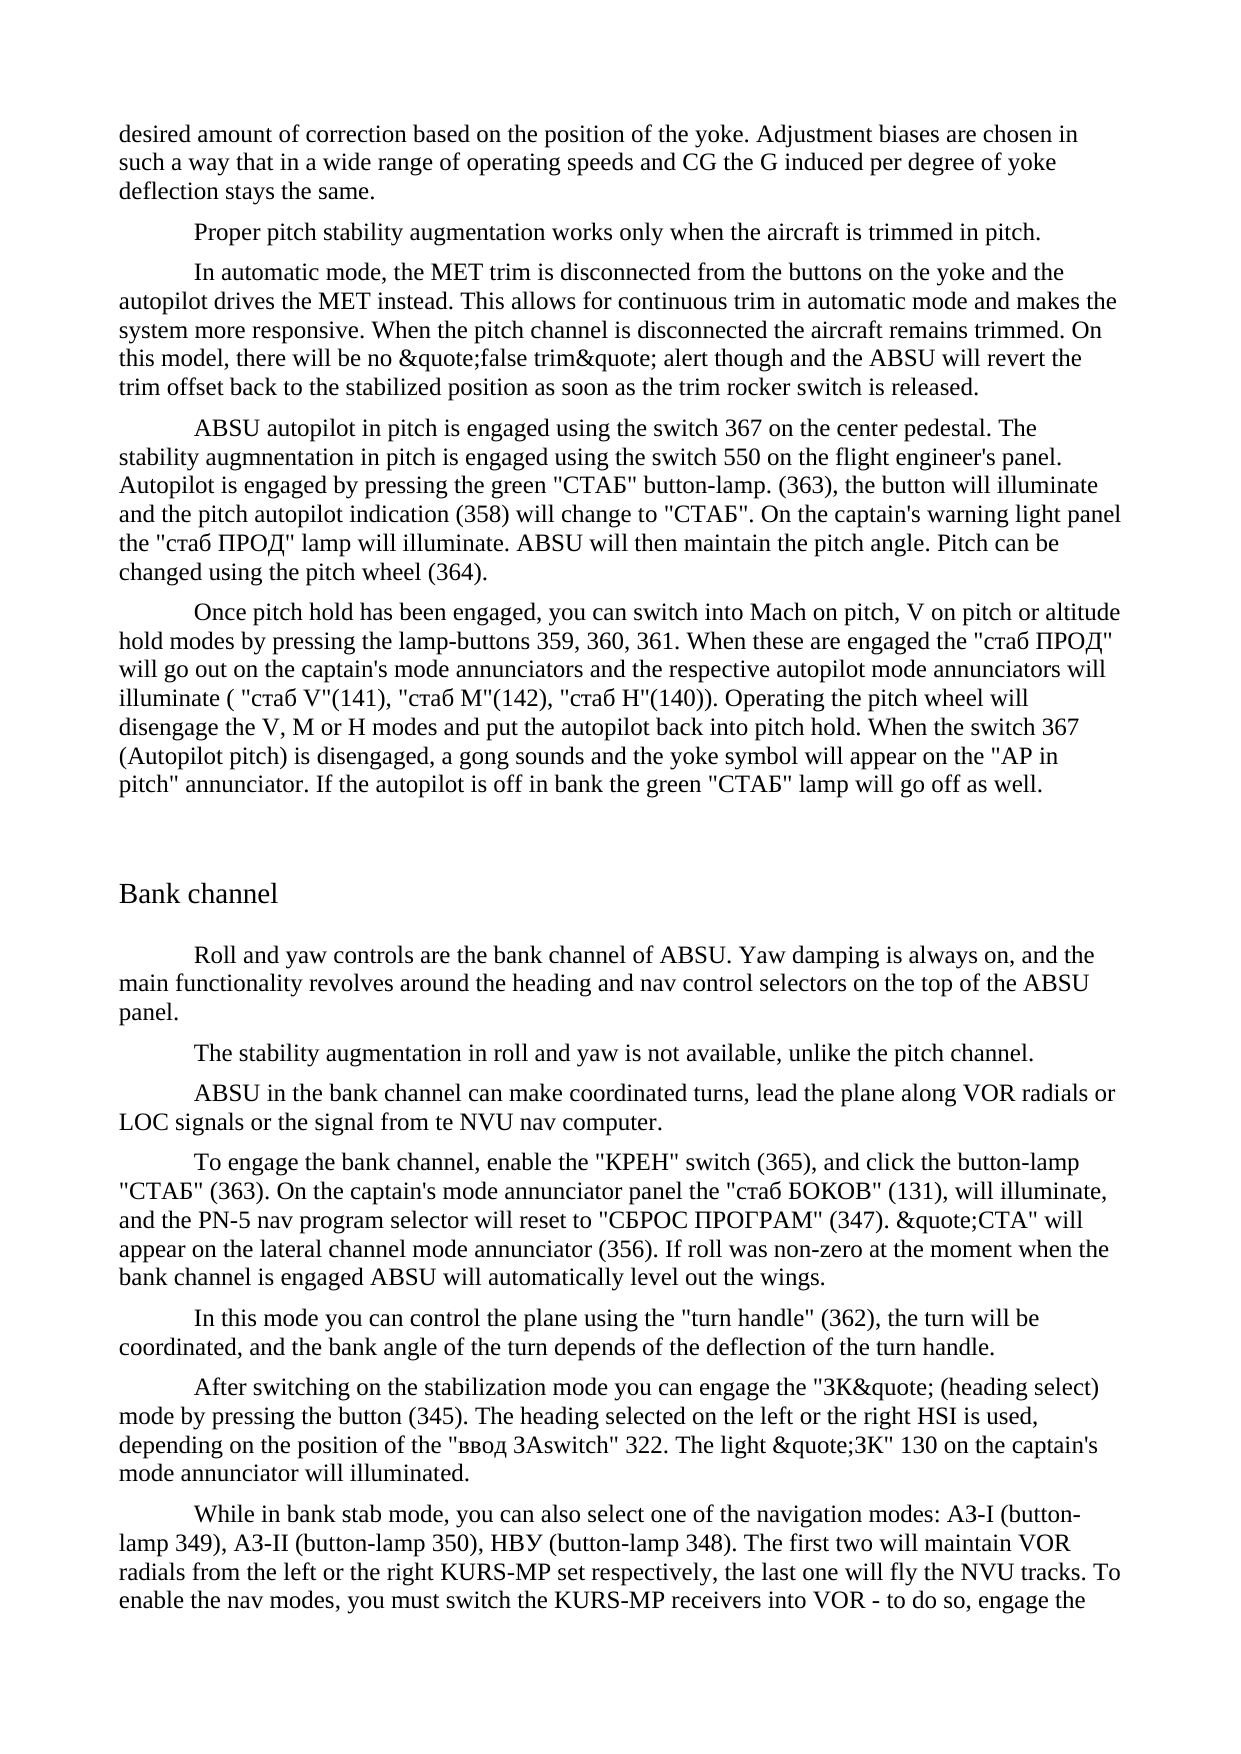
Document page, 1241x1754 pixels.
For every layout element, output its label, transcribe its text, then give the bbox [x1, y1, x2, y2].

text desired amount of correction based on the position of the yoke. Adjustment biases are chosen in such a way that in a wide range of operating speeds and CG the G induced per degree of yoke deflection stays the same. [119, 119, 1122, 205]
text Once pitch hold has been engaged, you can switch into Mach on pitch, V on pitch or altitude hold modes by pressing the lamp-buttons 359, 360, 361. When these are engaged the "стаб ПРОД" will go out on the captain's mode annunciators and the respective autopilot mode annunciators will illuminate ( "стаб V"(141), "стаб M"(142), "стаб H"(140)). Operating the pitch wheel will disengage the V, M or H modes and put the autopilot back into pitch hold. When the switch 367 (Autopilot pitch) is disengaged, a gong sounds and the yoke symbol will appear on the "AP in pitch" annunciator. If the autopilot is off in bank the green "СТАБ" lamp will go off as well. [119, 597, 1122, 798]
text Proper pitch stability augmentation works only when the aircraft is trimmed in pitch. [119, 217, 1122, 246]
text In this mode you can control the plane using the "turn handle" (362), the turn will be coordinated, and the bank angle of the turn depends of the deflection of the turn handle. [119, 1303, 1122, 1361]
text After switching on the stabilization mode you can engage the "ЗК&quote; (heading select) mode by pressing the button (345). The heading selected on the left or the right HSI is used, depending on the position of the "ввод ЗАswitch" 322. The light &quote;ЗК" 130 on the captain's mode annunciator will illuminated. [119, 1372, 1122, 1487]
text Roll and yaw controls are the bank channel of ABSU. Yaw damping is always on, and the main functionality revolves around the heading and nav control selectors on the top of the ABSU panel. [119, 940, 1122, 1026]
text The stability augmentation in roll and yaw is not available, unlike the pitch channel. [119, 1038, 1122, 1066]
text ABSU autopilot in pitch is engaged using the switch 367 on the center pedestal. The stability augmnentation in pitch is engaged using the switch 550 on the flight engineer's panel. Autopilot is engaged by pressing the green "СТАБ" button-lamp. (363), the button will illuminate and the pitch autopilot indication (358) will change to "СТАБ". On the captain's warning light panel the "стаб ПРОД" lamp will illuminate. ABSU will then maintain the pitch angle. Pitch can be changed using the pitch wheel (364). [119, 413, 1122, 585]
text To engage the bank channel, enable the "КРЕН" switch (365), and click the button-lamp "СТАБ" (363). On the captain's mode annunciator panel the "стаб БОКОВ" (131), will illuminate, and the PN-5 nav program selector will reset to "СБРОС ПРОГРАМ" (347). &quote;СТА" will appear on the lateral channel mode annunciator (356). If roll was non-zero at the moment when the bank channel is engaged ABSU will automatically level out the wings. [119, 1147, 1122, 1291]
text ABSU in the bank channel can make coordinated turns, lead the plane along VOR radials or LOC signals or the signal from te NVU nav computer. [119, 1078, 1122, 1136]
text In automatic mode, the MET trim is disconnected from the buttons on the yoke and the autopilot drives the MET instead. This allows for continuous trim in automatic mode and makes the system more responsive. When the pitch channel is disconnected the aircraft remains trimmed. On this model, there will be no &quote;false trim&quote; alert though and the ABSU will revert the trim offset back to the stabilized position as soon as the trim rocker switch is released. [119, 257, 1122, 401]
text While in bank stab mode, you can also select one of the navigation modes: АЗ-I (button-lamp 349), АЗ-II (button-lamp 350), НВУ (button-lamp 348). The first two will maintain VOR radials from the left or the right KURS-MP set respectively, the last one will fly the NVU tracks. To enable the nav modes, you must switch the KURS-MP receivers into VOR - to do so, engage the [119, 1499, 1122, 1614]
text Bank channel [119, 876, 1122, 909]
